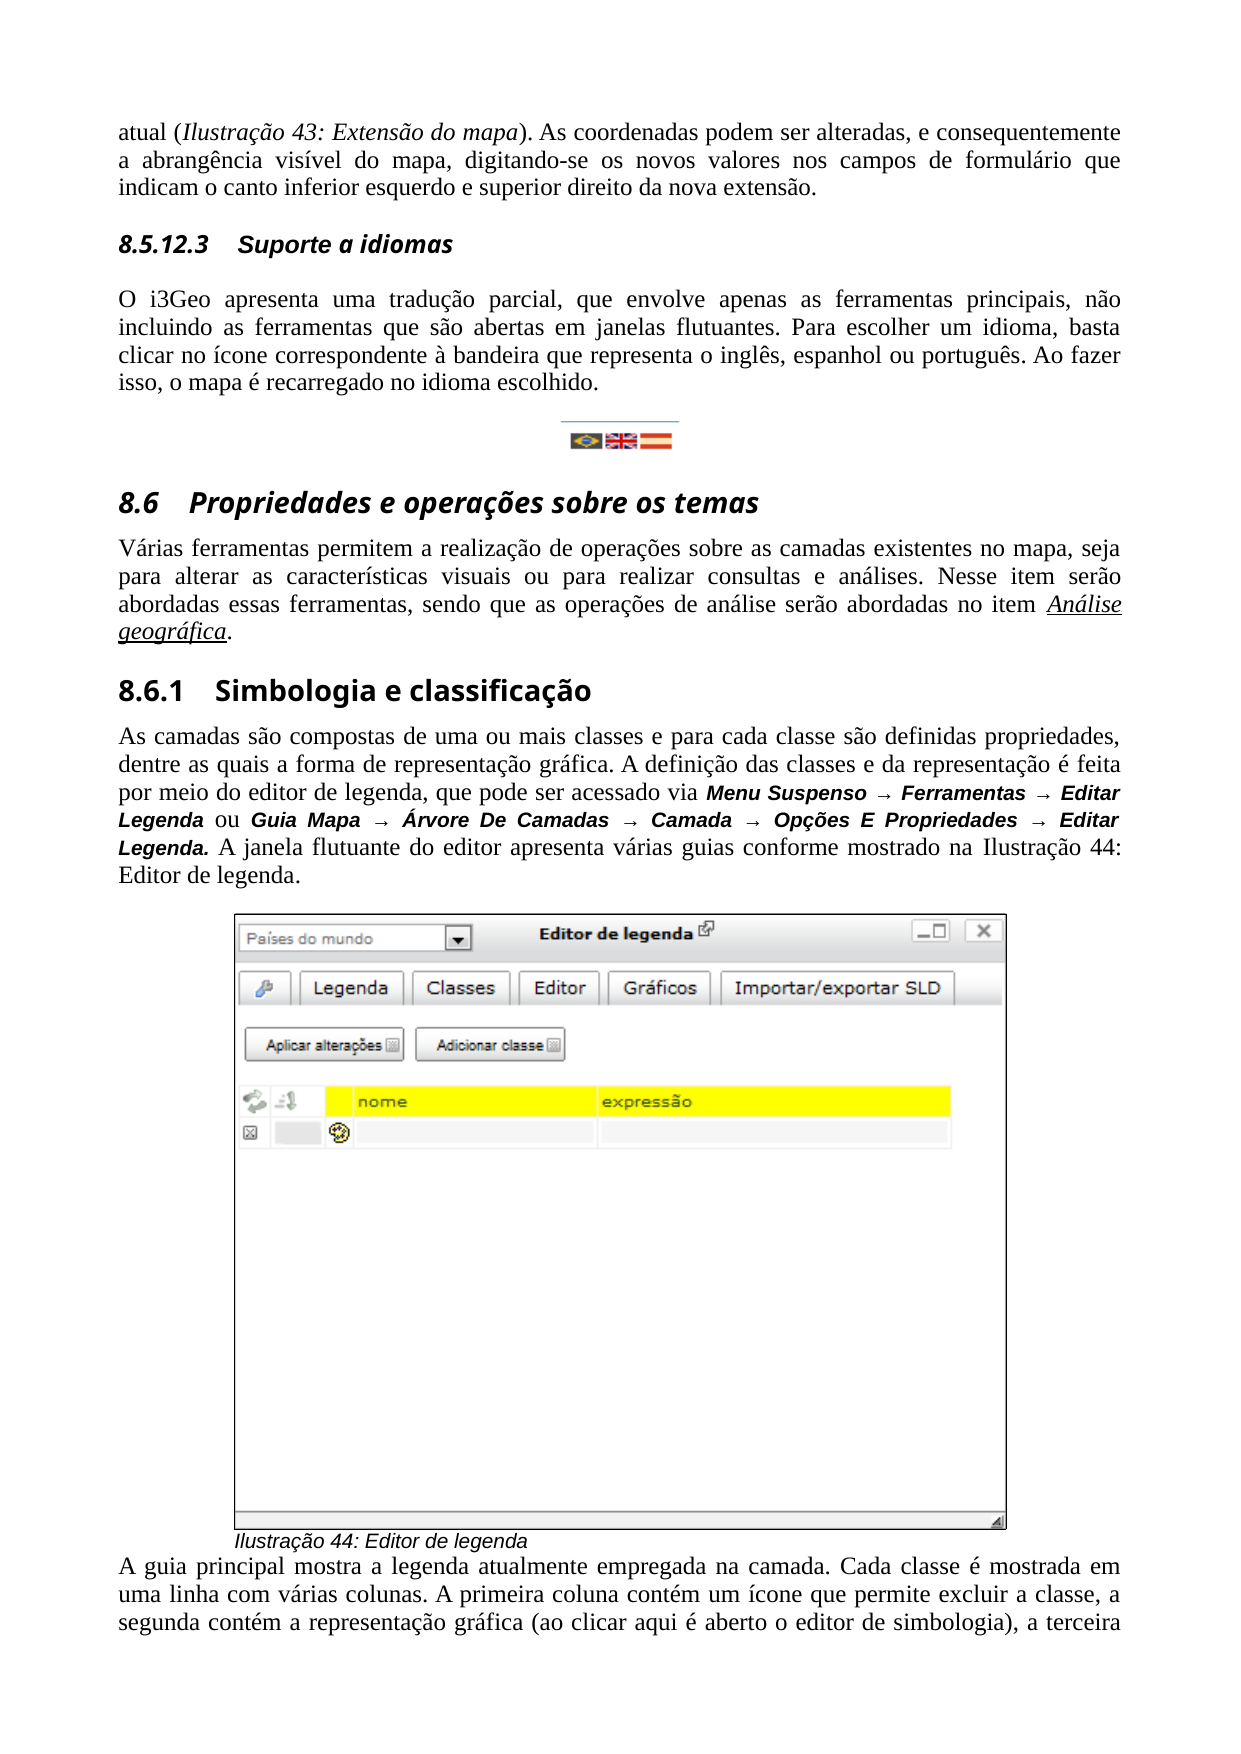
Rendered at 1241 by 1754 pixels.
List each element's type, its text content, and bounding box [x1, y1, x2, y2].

text As camadas são compostas de uma ou mais classes e para cada classe são definidas propriedades, dentre as quais a forma de representação gráfica. A definição das classes e da representação é feita por meio do editor de legenda, que pode ser acessado via Menu suspenso → Ferramentas → Editar legenda ou guia Mapa → Árvore de camadas → camada → opções e propriedades → Editar legenda. A janela flutuante do editor apresenta várias guias conforme mostrado na Ilustração 44: Editor de legenda. [118, 722, 1122, 888]
text A guia principal mostra a legenda atualmente empregada na camada. Cada classe é mostrada em uma linha com várias colunas. A primeira coluna contém um ícone que permite excluir a classe, a segunda contém a representação gráfica (ao clicar aqui é aberto o editor de simbologia), a terceira [118, 901, 1122, 1636]
picture [235, 915, 1006, 1529]
picture [560, 421, 680, 457]
subtitle Propriedades e operações sobre os temas [118, 482, 1122, 522]
subtitle Simbologia e classificação [118, 670, 1122, 710]
text O i3Geo apresenta uma tradução parcial, que envolve apenas as ferramentas principais, não incluindo as ferramentas que são abertas em janelas flutuantes. Para escolher um idioma, basta clicar no ícone correspondente à bandeira que representa o inglês, espanhol ou português. Ao fazer isso, o mapa é recarregado no idioma escolhido. [118, 285, 1122, 396]
text atual (Ilustração 43: Extensão do mapa). As coordenadas podem ser alteradas, e consequentemente a abrangência visível do mapa, digitando-se os novos valores nos campos de formulário que indicam o canto inferior esquerdo e superior direito da nova extensão. [118, 118, 1122, 201]
subtitle Suporte a idiomas [118, 226, 1122, 260]
text Várias ferramentas permitem a realização de operações sobre as camadas existentes no mapa, seja para alterar as características visuais ou para realizar consultas e análises. Nesse item serão abordadas essas ferramentas, sendo que as operações de análise serão abordadas no item Análise geográfica. [118, 534, 1122, 645]
text Ilustração 44: Editor de legenda [234, 1530, 1006, 1552]
